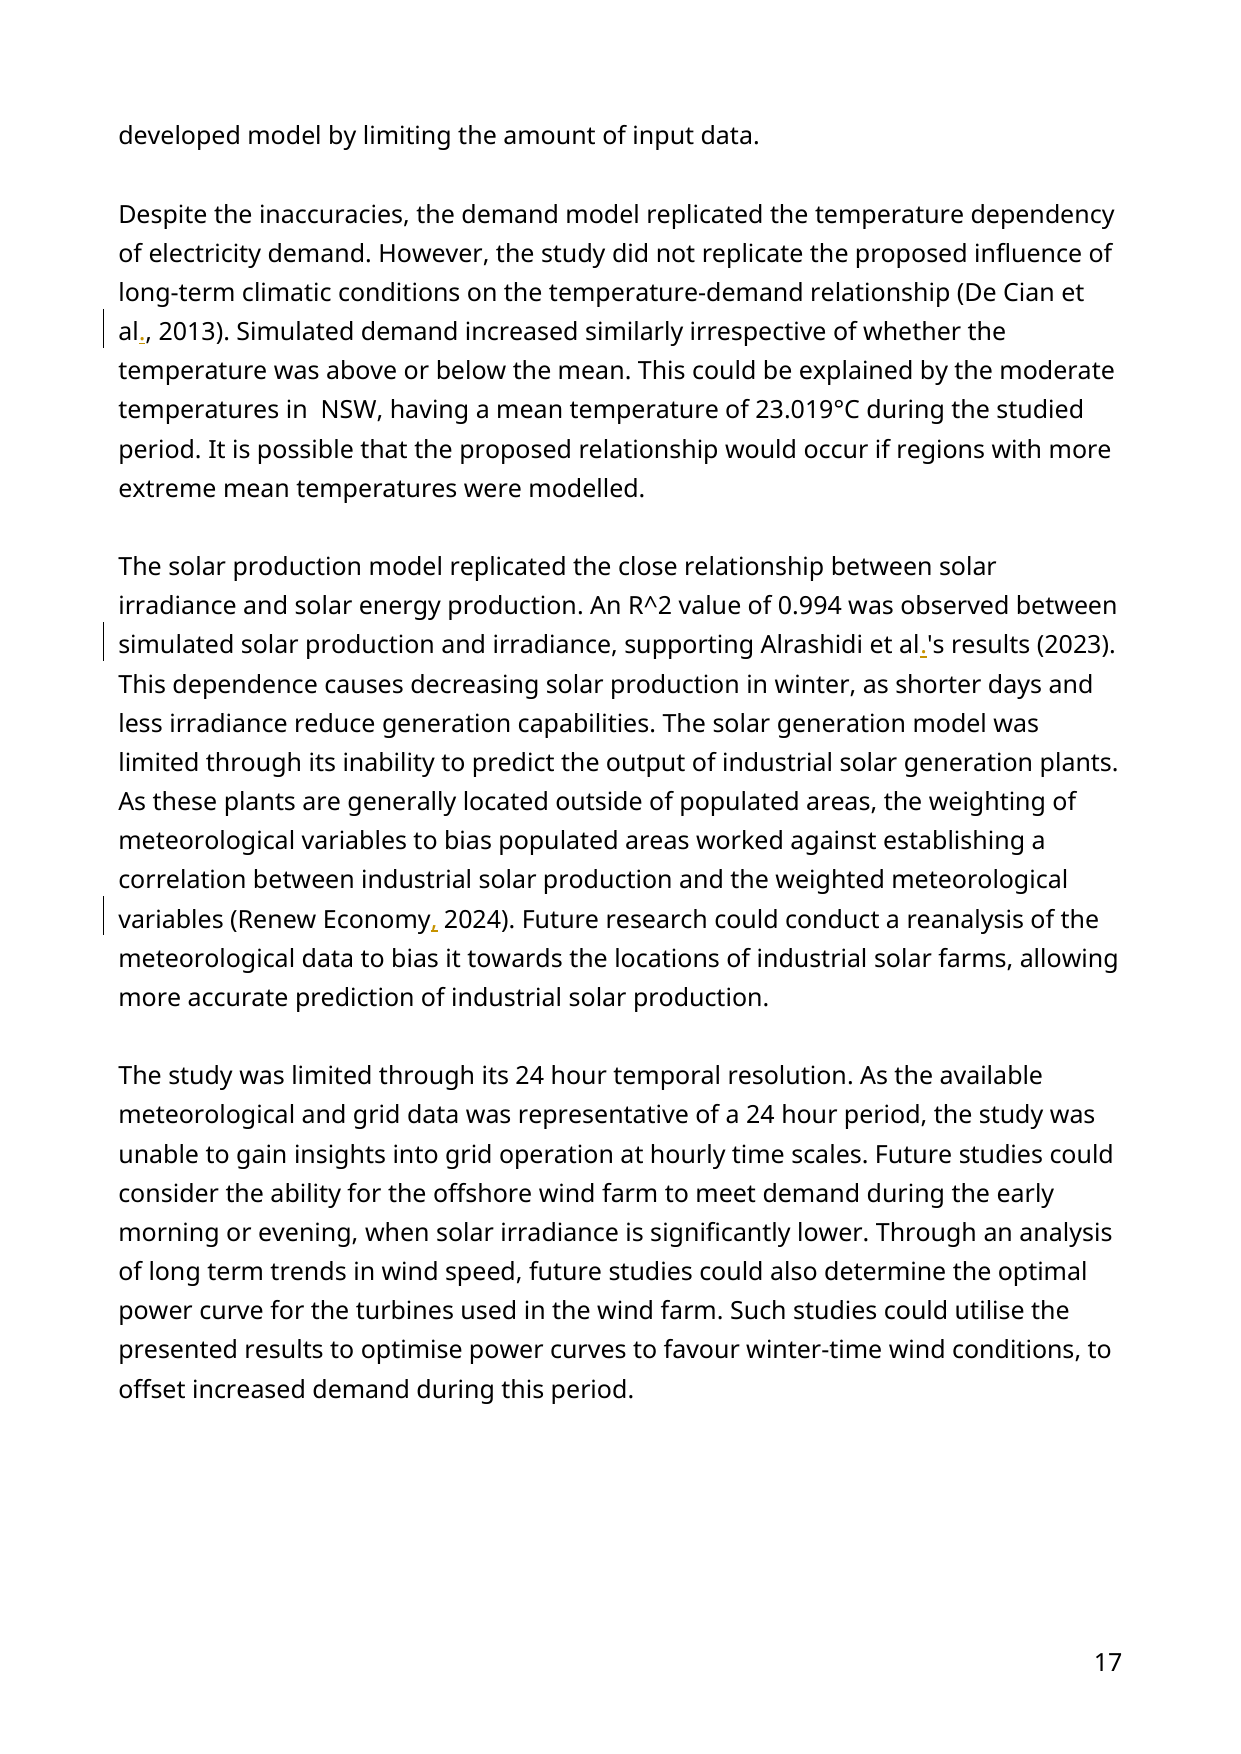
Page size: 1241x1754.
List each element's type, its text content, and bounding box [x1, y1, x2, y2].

text Despite the inaccuracies, the demand model replicated the temperature dependency of electricity demand. However, the study did not replicate the proposed influence of long-term climatic conditions on the temperature-demand relationship (De Cian et al., 2013). Simulated demand increased similarly irrespective of whether the temperature was above or below the mean. This could be explained by the moderate temperatures in NSW, having a mean temperature of 23.019°C during the studied period. It is possible that the proposed relationship would occur if regions with more extreme mean temperatures were modelled. [118, 196, 1122, 504]
text The study was limited through its 24 hour temporal resolution. As the available meteorological and grid data was representative of a 24 hour period, the study was unable to gain insights into grid operation at hourly time scales. Future studies could consider the ability for the offshore wind farm to meet demand during the early morning or evening, when solar irradiance is significantly lower. Through an analysis of long term trends in wind speed, future studies could also determine the optimal power curve for the turbines used in the wind farm. Such studies could utilise the presented results to optimise power curves to favour winter-time wind conditions, to offset increased demand during this period. [118, 1058, 1122, 1405]
text The solar production model replicated the close relationship between solar irradiance and solar energy production. An R^2 value of 0.994 was observed between simulated solar production and irradiance, supporting Alrashidi et al.'s results (2023). This dependence causes decreasing solar production in winter, as shorter days and less irradiance reduce generation capabilities. The solar generation model was limited through its inability to predict the output of industrial solar generation plants. As these plants are generally located outside of populated areas, the weighting of meteorological variables to bias populated areas worked against establishing a correlation between industrial solar production and the weighted meteorological variables (Renew Economy, 2024). Future research could conduct a reanalysis of the meteorological data to bias it towards the locations of industrial solar farms, allowing more accurate prediction of industrial solar production. [118, 549, 1122, 1014]
text developed model by limiting the amount of input data. [118, 118, 1122, 152]
